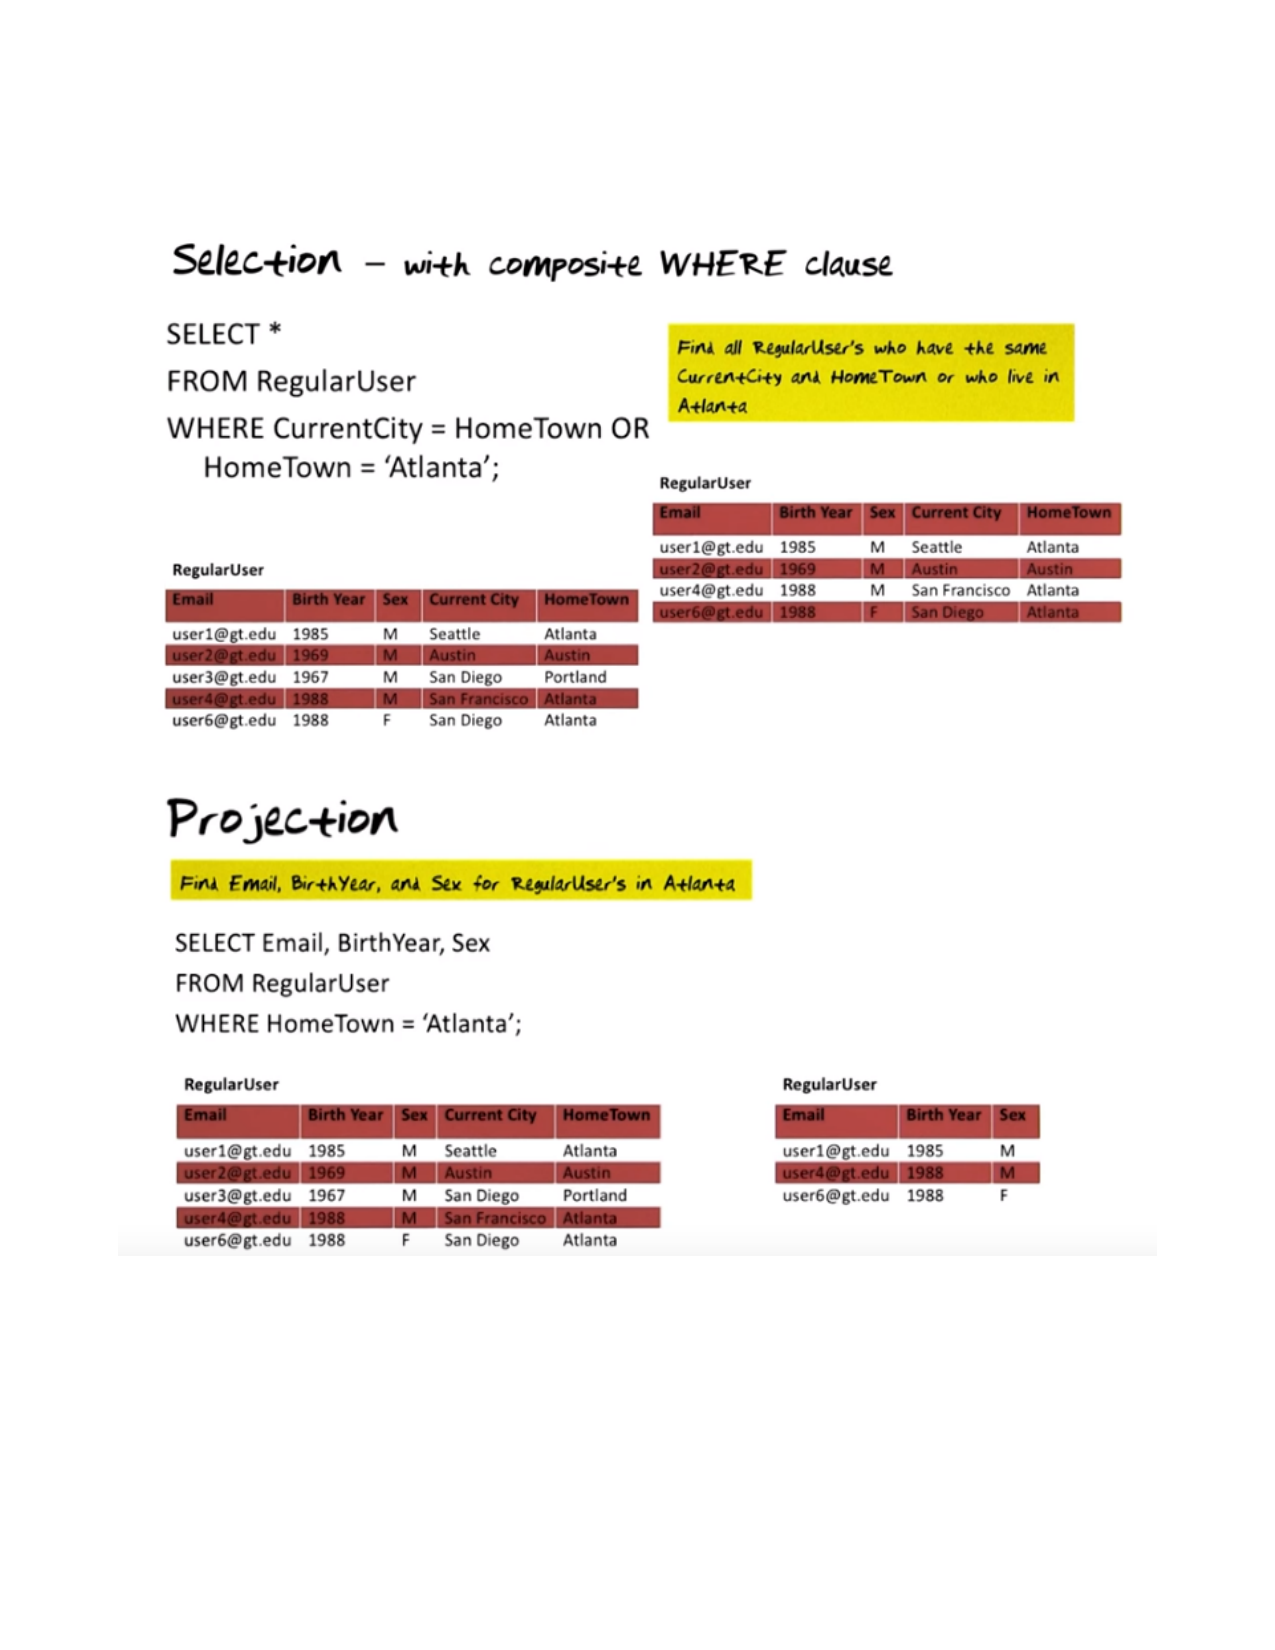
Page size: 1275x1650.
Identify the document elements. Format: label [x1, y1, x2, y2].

picture [118, 233, 1157, 735]
picture [118, 792, 1157, 1256]
